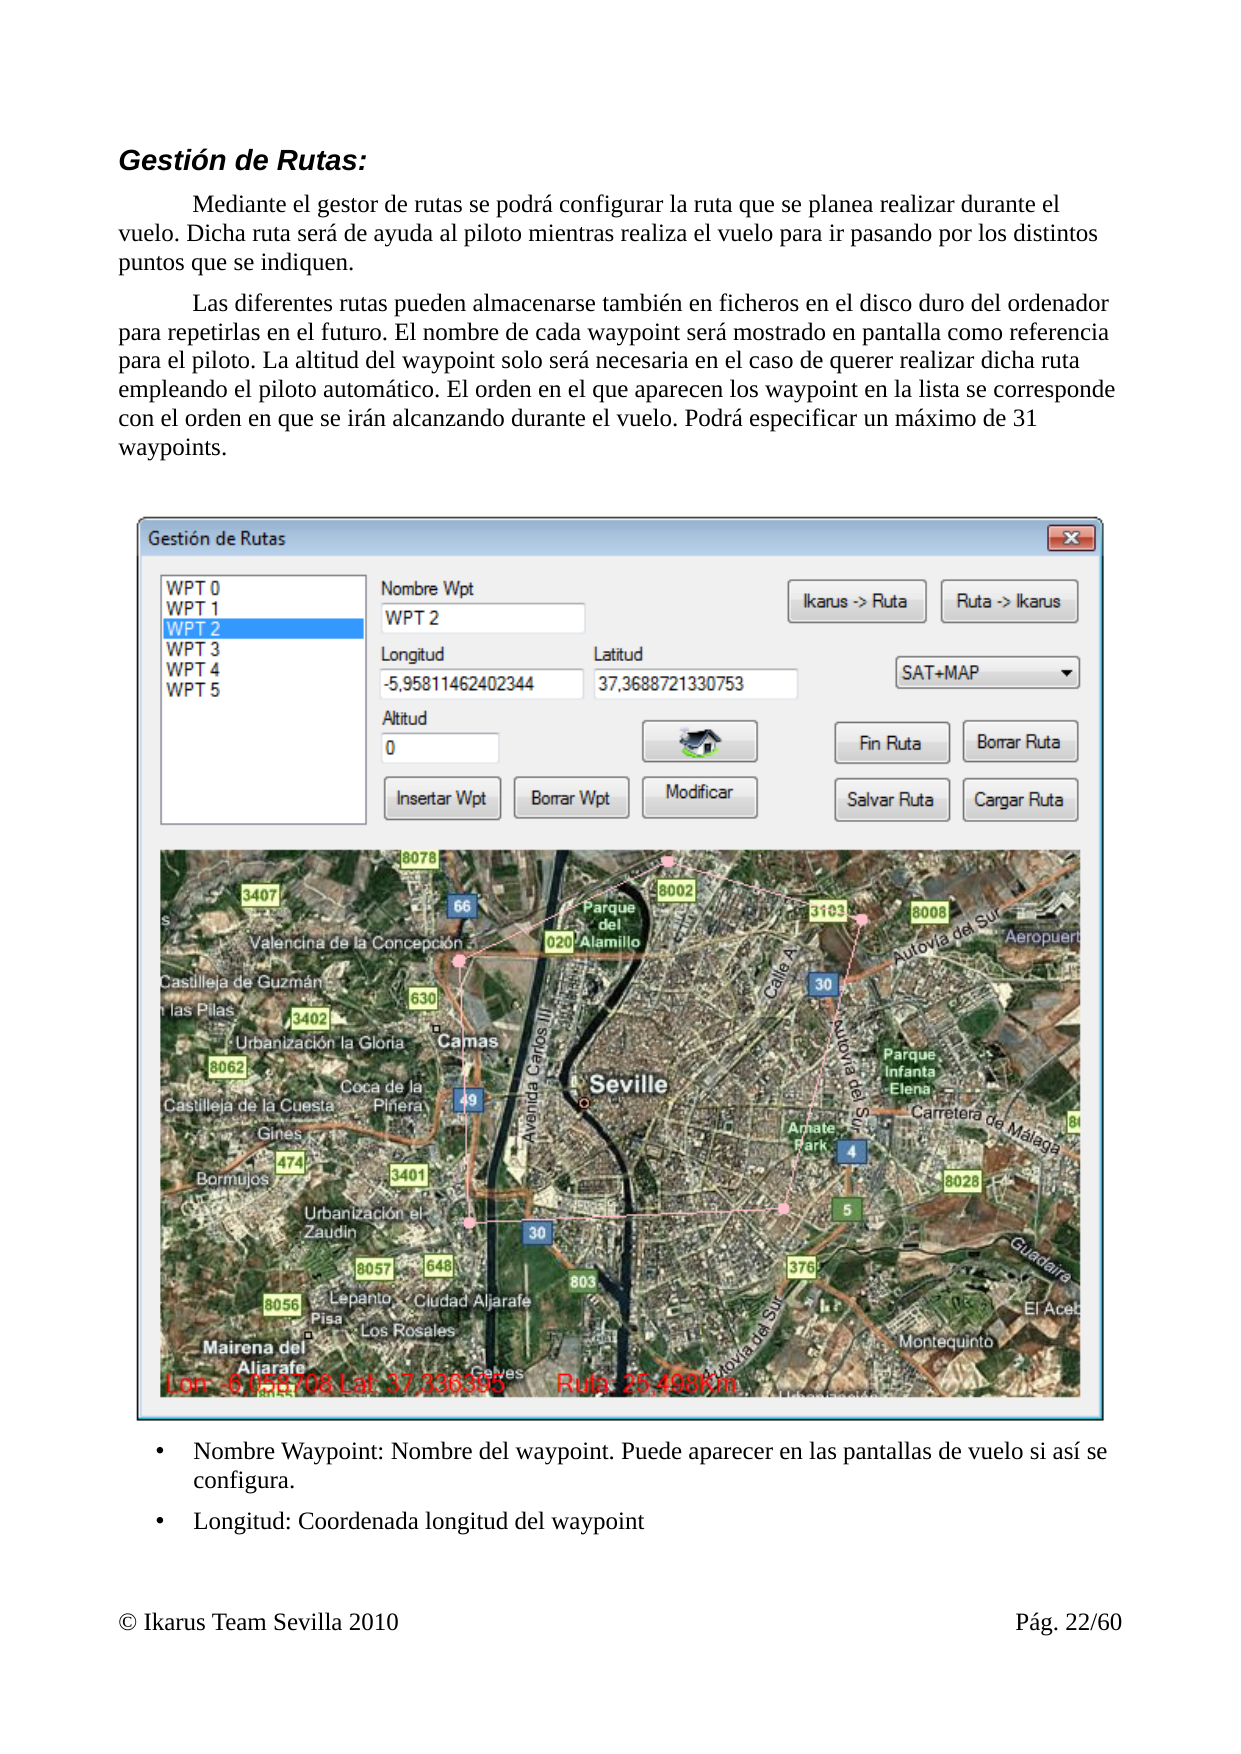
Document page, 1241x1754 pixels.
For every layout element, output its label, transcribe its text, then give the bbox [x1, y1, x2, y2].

picture [134, 514, 1107, 1424]
list Longitud: Coordenada longitud del waypoint [156, 1506, 1122, 1535]
text Las diferentes rutas pueden almacenarse también en ficheros en el disco duro del ordenador para repetirlas en el futuro. El nombre de cada waypoint será mostrado en pantalla como referencia para el piloto. La altitud del waypoint solo será necesaria en el caso de querer realizar dicha ruta empleando el piloto automático. El orden en el que aparecen los waypoint en la lista se corresponde con el orden en que se irán alcanzando durante el vuelo. Podrá especificar un máximo de 31 waypoints. [118, 288, 1122, 460]
subtitle Gestión de Rutas: [118, 143, 1122, 177]
list Nombre Waypoint: Nombre del waypoint. Puede aparecer en las pantallas de vuelo si así se configura. [156, 1436, 1122, 1493]
text Mediante el gestor de rutas se podrá configurar la ruta que se planea realizar durante el vuelo. Dicha ruta será de ayuda al piloto mientras realiza el vuelo para ir pasando por los distintos puntos que se indiquen. [118, 189, 1122, 275]
